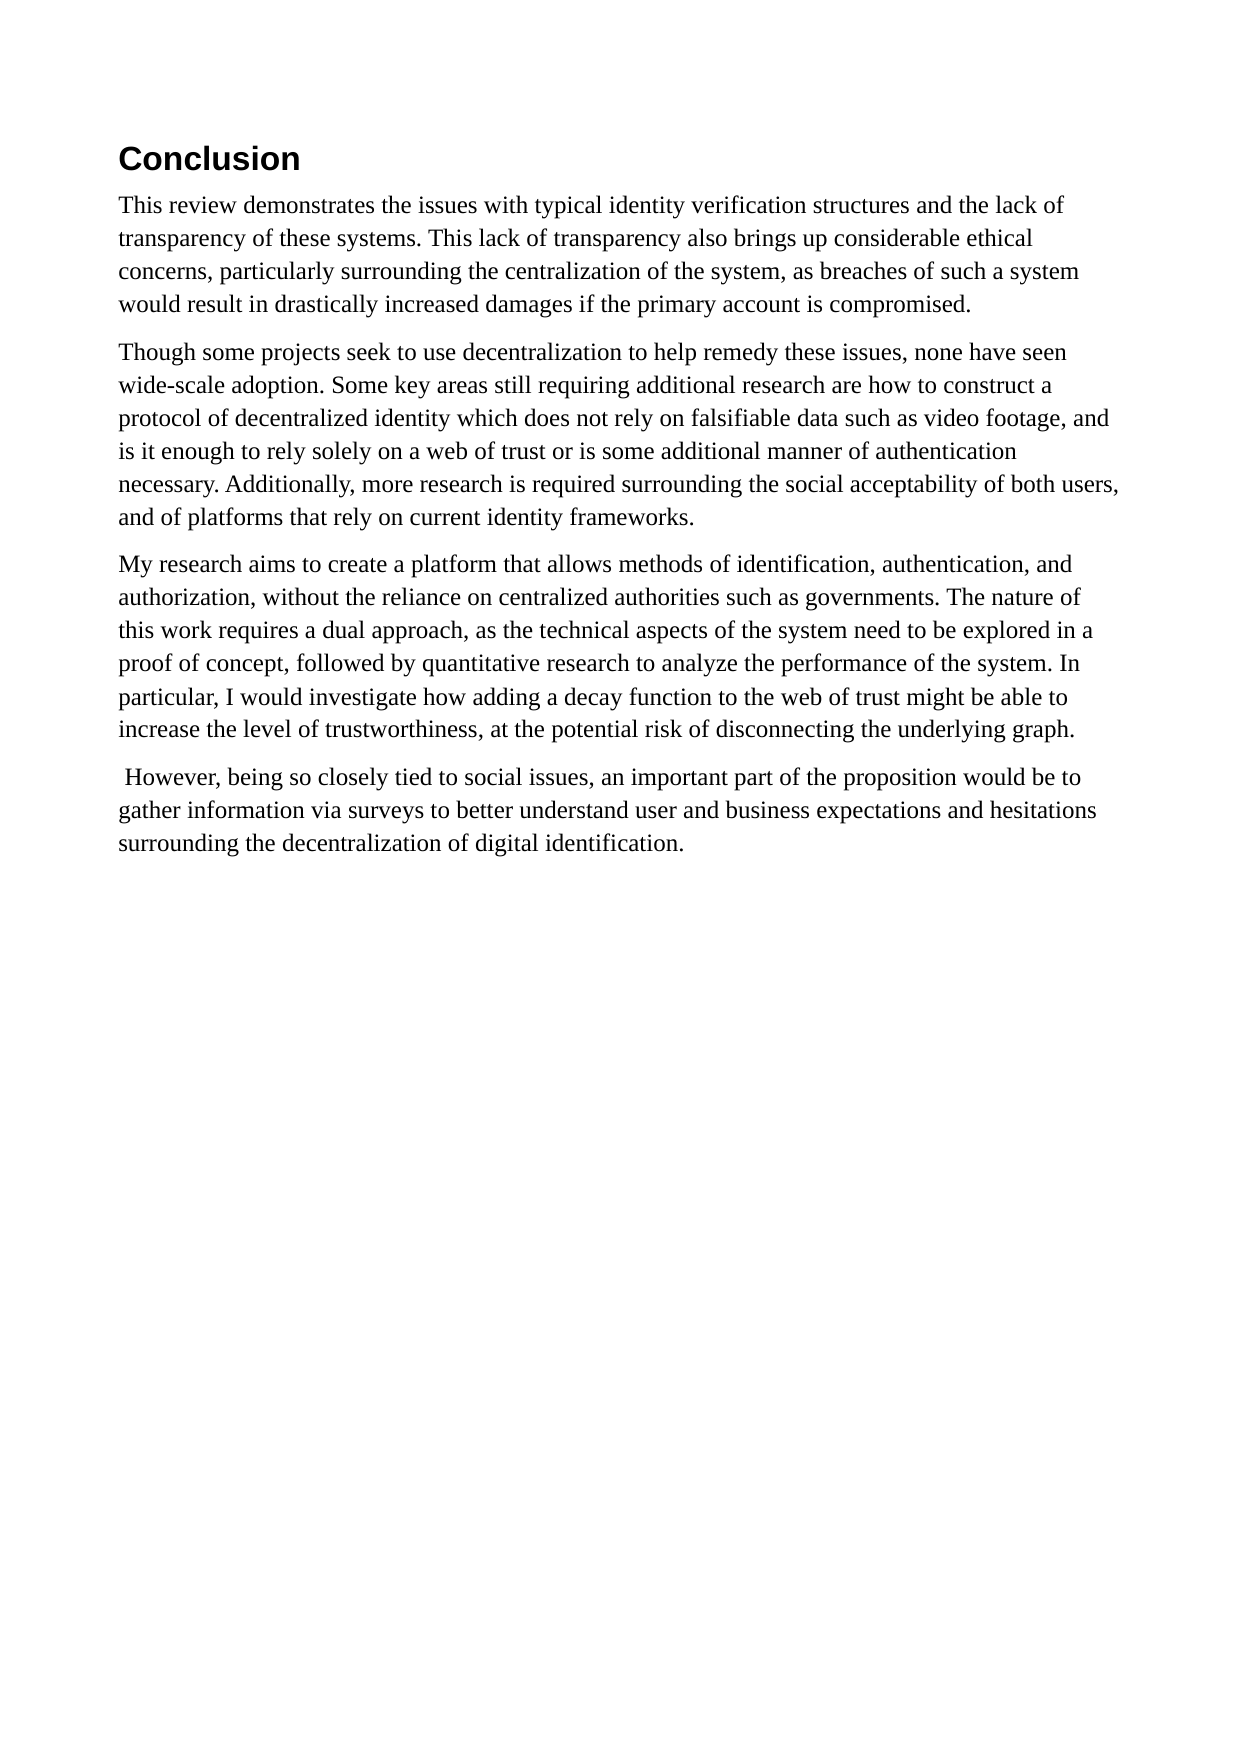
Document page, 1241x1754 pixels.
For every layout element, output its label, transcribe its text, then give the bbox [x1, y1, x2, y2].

subtitle Conclusion [118, 139, 1122, 178]
text However, being so closely tied to social issues, an important part of the proposition would be to gather information via surveys to better understand user and business expectations and hesitations surrounding the decentralization of digital identification. [118, 762, 1122, 857]
text Though some projects seek to use decentralization to help remedy these issues, none have seen wide-scale adoption. Some key areas still requiring additional research are how to construct a protocol of decentralized identity which does not rely on falsifiable data such as video footage, and is it enough to rely solely on a web of trust or is some additional manner of authentication necessary. Additionally, more research is required surrounding the social acceptability of both users, and of platforms that rely on current identity frameworks. [118, 337, 1122, 531]
text This review demonstrates the issues with typical identity verification structures and the lack of transparency of these systems. This lack of transparency also brings up considerable ethical concerns, particularly surrounding the centralization of the system, as breaches of such a system would result in drastically increased damages if the primary account is compromised. [118, 190, 1122, 318]
text My research aims to create a platform that allows methods of identification, authentication, and authorization, without the reliance on centralized authorities such as governments. The nature of this work requires a dual approach, as the technical aspects of the system need to be explored in a proof of concept, followed by quantitative research to analyze the performance of the system. In particular, I would investigate how adding a decay function to the web of trust might be able to increase the level of trustworthiness, at the potential risk of disconnecting the underlying graph. [118, 549, 1122, 743]
